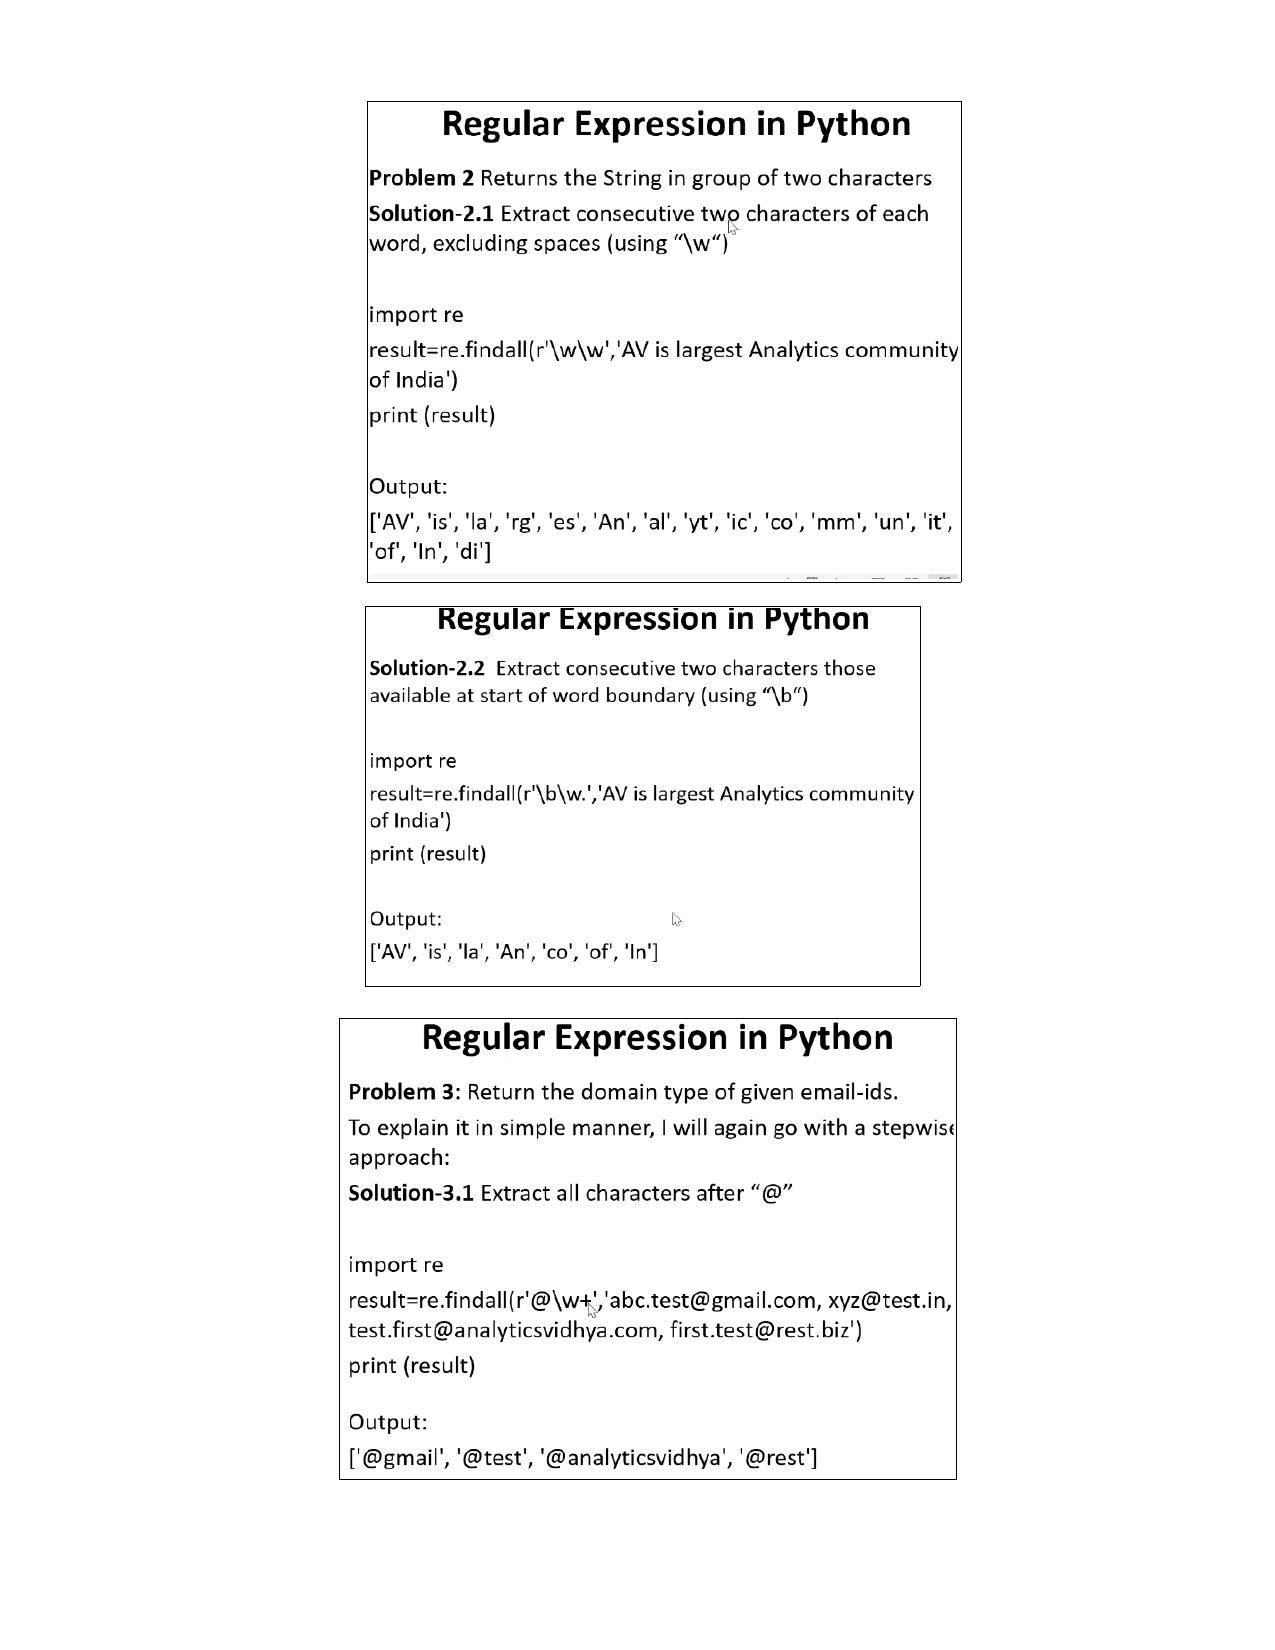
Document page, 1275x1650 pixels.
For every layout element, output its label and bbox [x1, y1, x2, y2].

picture [342, 1021, 954, 1477]
picture [367, 608, 918, 984]
picture [369, 103, 958, 579]
